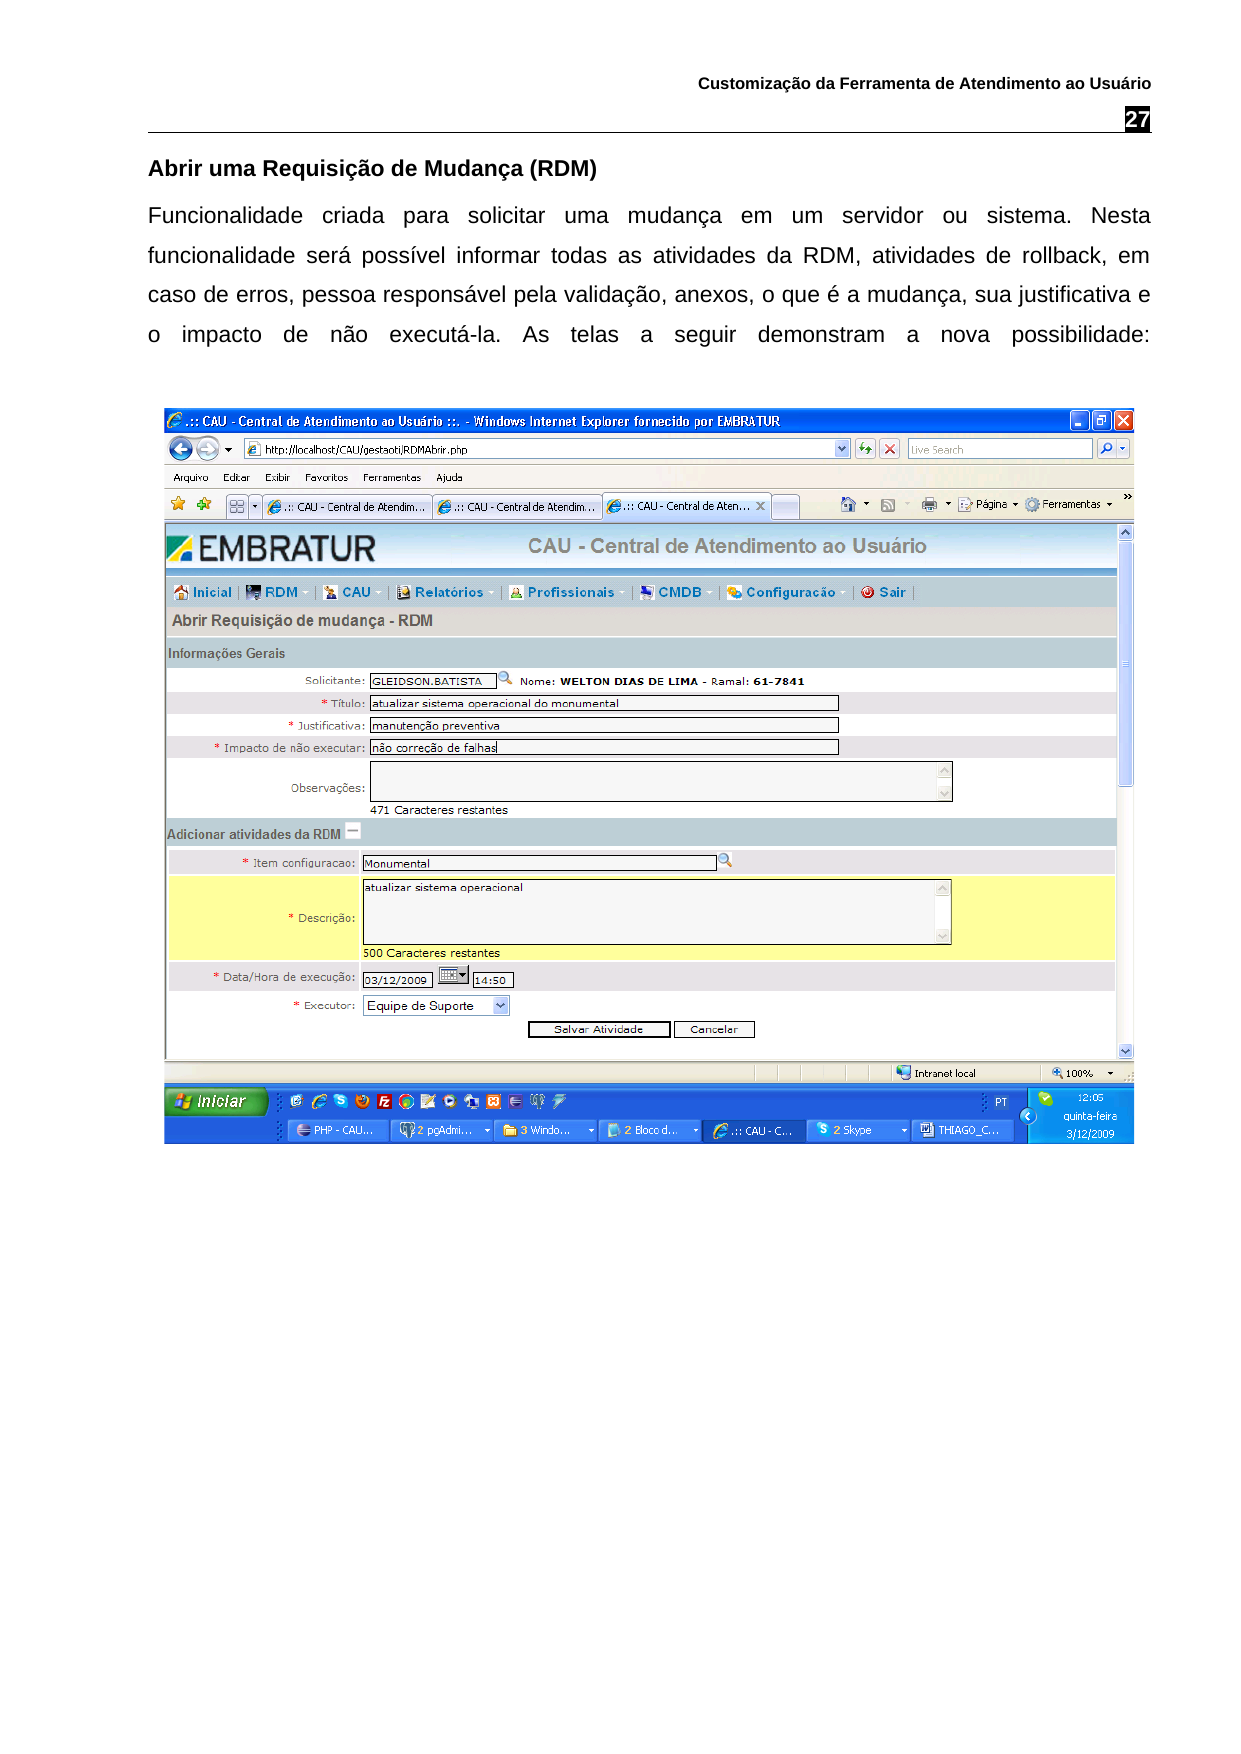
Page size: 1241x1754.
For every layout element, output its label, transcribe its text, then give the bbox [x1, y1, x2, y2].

subtitle Abrir uma Requisição de Mudança (RDM) [148, 133, 1152, 202]
text Funcionalidade criada para solicitar uma mudança em um servidor ou sistema. Nesta funcionalidade será possível informar todas as atividades da RDM, atividades de rollback, em caso de erros, pessoa responsável pela validação, anexos, o que é a mudança, sua justificativa e o impacto de não executá-la. As telas a seguir demonstram a nova possibilidade: [148, 202, 1152, 387]
picture [164, 408, 1135, 1144]
